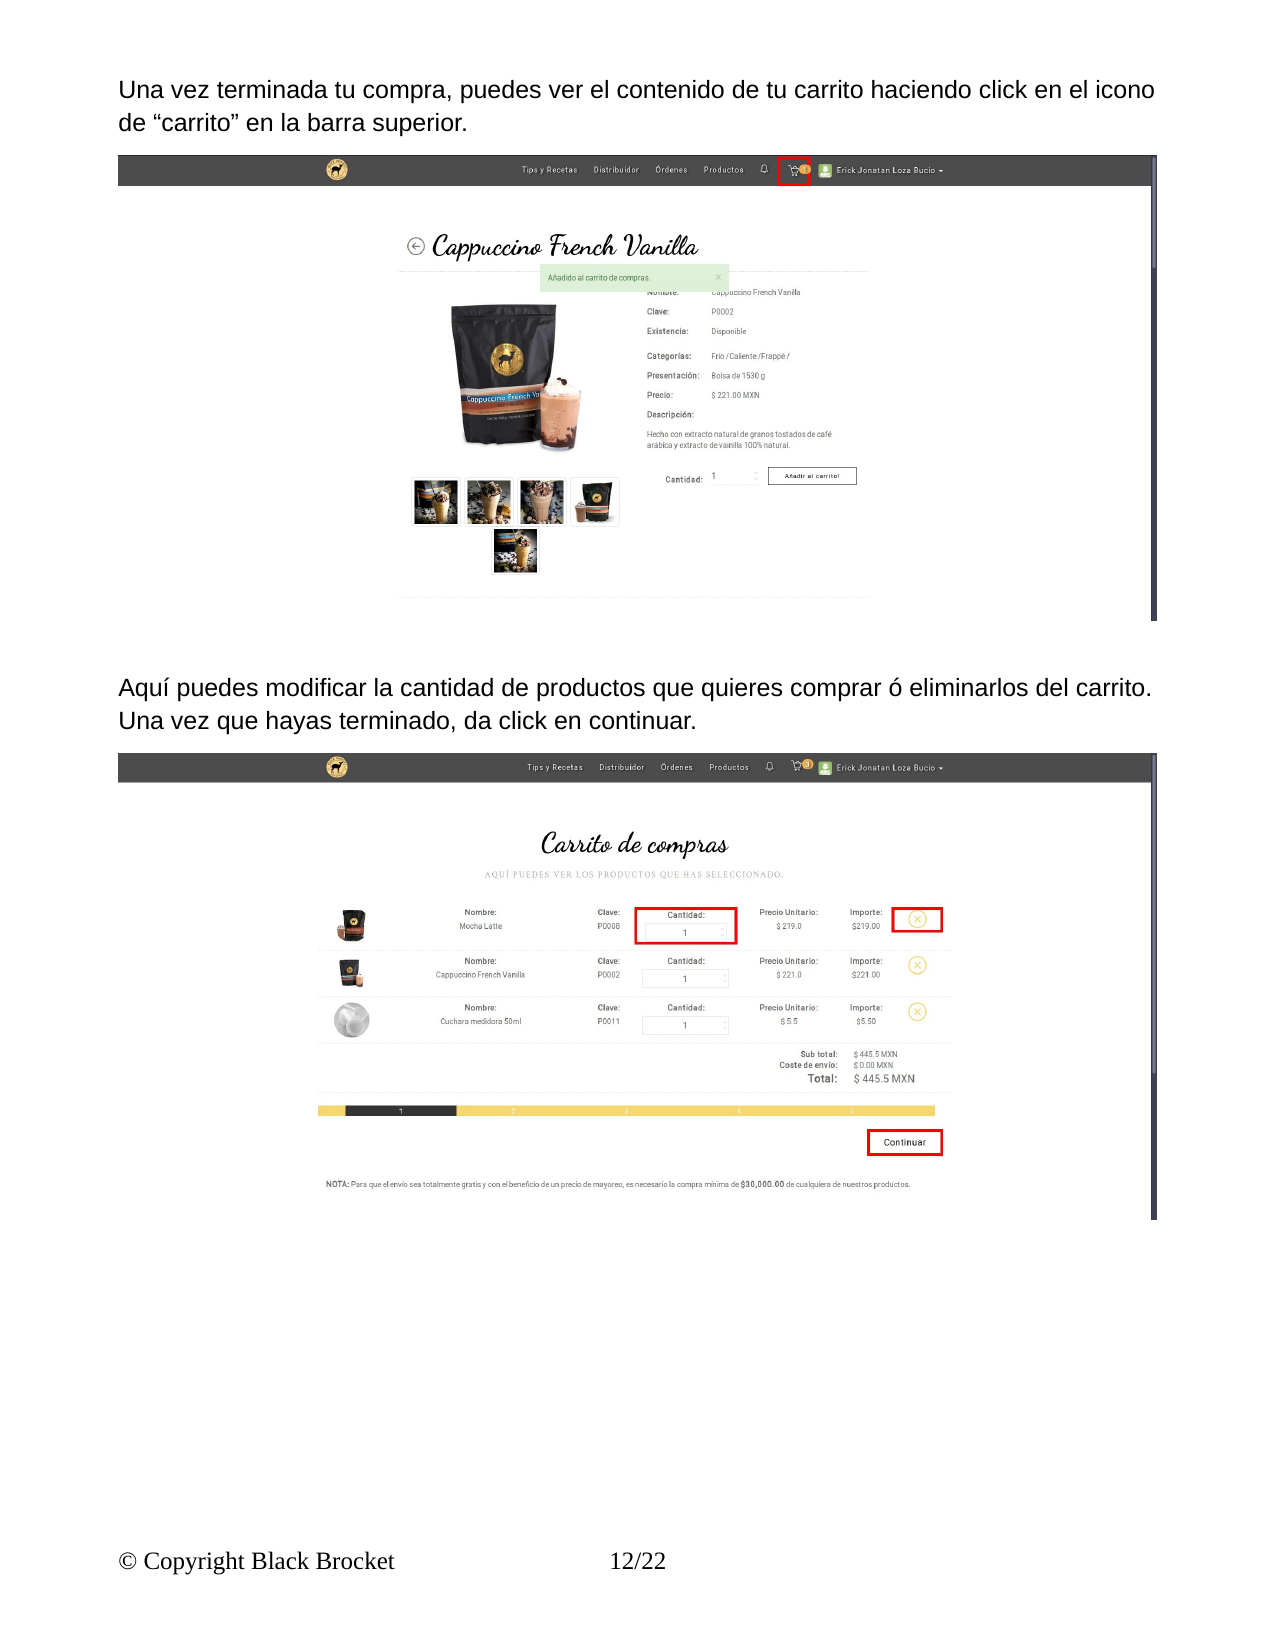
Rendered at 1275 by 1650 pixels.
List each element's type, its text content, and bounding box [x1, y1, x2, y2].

picture [118, 753, 1157, 1220]
picture [118, 155, 1157, 621]
text Aquí puedes modificar la cantidad de productos que quieres comprar ó eliminarlos del carrito. Una vez que hayas terminado, da click en continuar. [118, 673, 1157, 734]
text Una vez terminada tu compra, puedes ver el contenido de tu carrito haciendo click en el icono de “carrito” en la barra superior. [118, 75, 1157, 137]
